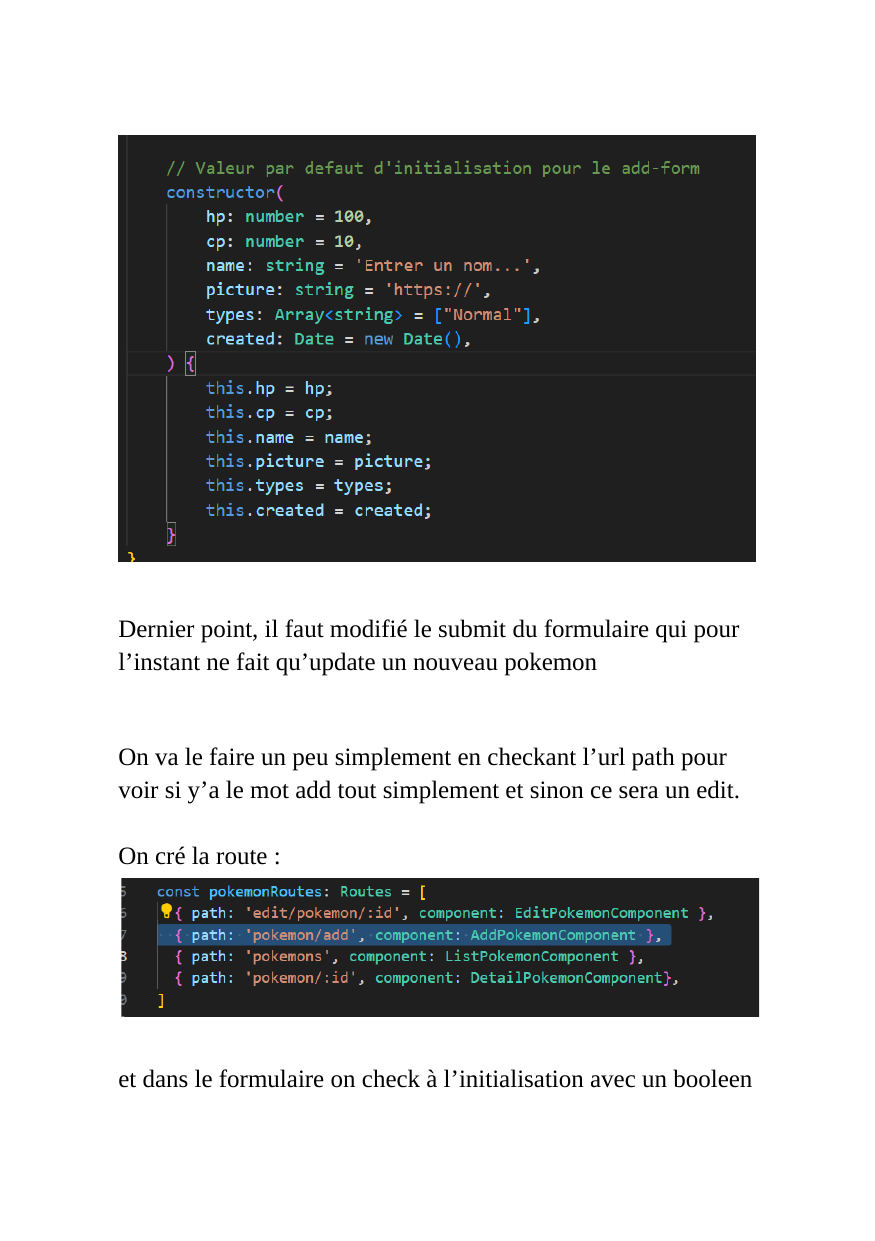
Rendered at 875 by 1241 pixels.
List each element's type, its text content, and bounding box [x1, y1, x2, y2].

text et dans le formulaire on check à l’initialisation avec un booleen [118, 1064, 756, 1093]
picture [121, 878, 760, 1017]
text On va le faire un peu simplement en checkant l’url path pour voir si y’a le mot add tout simplement et sinon ce sera un edit. On cré la route : [118, 742, 756, 1045]
picture [118, 135, 756, 562]
text Dernier point, il faut modifié le submit du formulaire qui pour l’instant ne fait qu’update un nouveau pokemon [118, 614, 756, 676]
